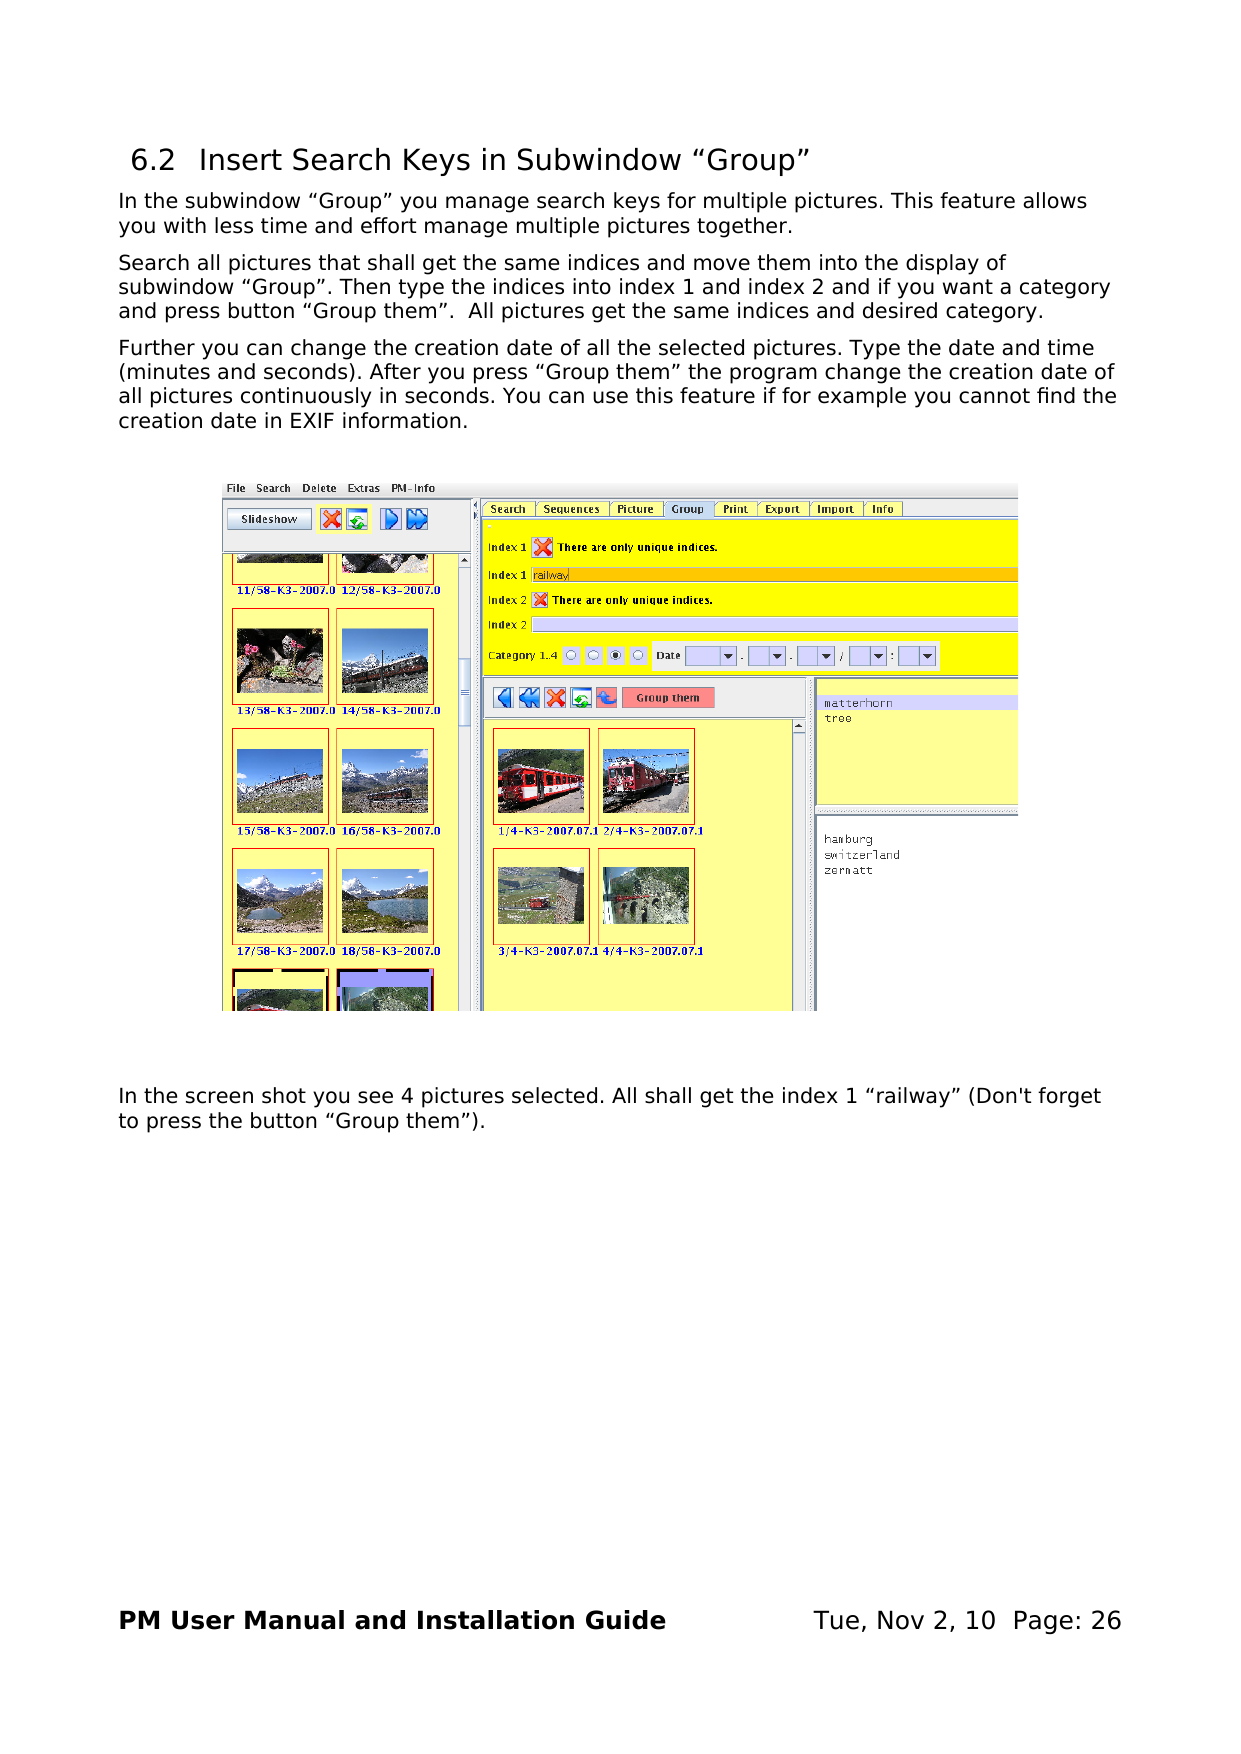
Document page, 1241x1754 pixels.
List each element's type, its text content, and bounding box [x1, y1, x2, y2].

picture [222, 483, 1019, 1011]
text In the screen shot you see 4 pictures selected. All shall get the index 1 “railway” (Don't forget to press the button “Group them”). [118, 1084, 1122, 1133]
subtitle Insert Search Keys in Subwindow “Group” [130, 143, 1122, 177]
text Further you can change the creation date of all the selected pictures. Type the date and time (minutes and seconds). After you press “Group them” the program change the creation date of all pictures continuously in seconds. You can use this feature if for example you cannot find the creation date in EXIF information. [118, 336, 1122, 433]
text Search all pictures that shall get the same indices and move them into the display of subwindow “Group”. Then type the indices into index 1 and index 2 and if you want a category and press button “Group them”. All pictures get the same indices and desired category. [118, 251, 1122, 323]
text In the subwindow “Group” you manage search keys for multiple pictures. This feature allows you with less time and effort manage multiple pictures together. [118, 189, 1122, 238]
